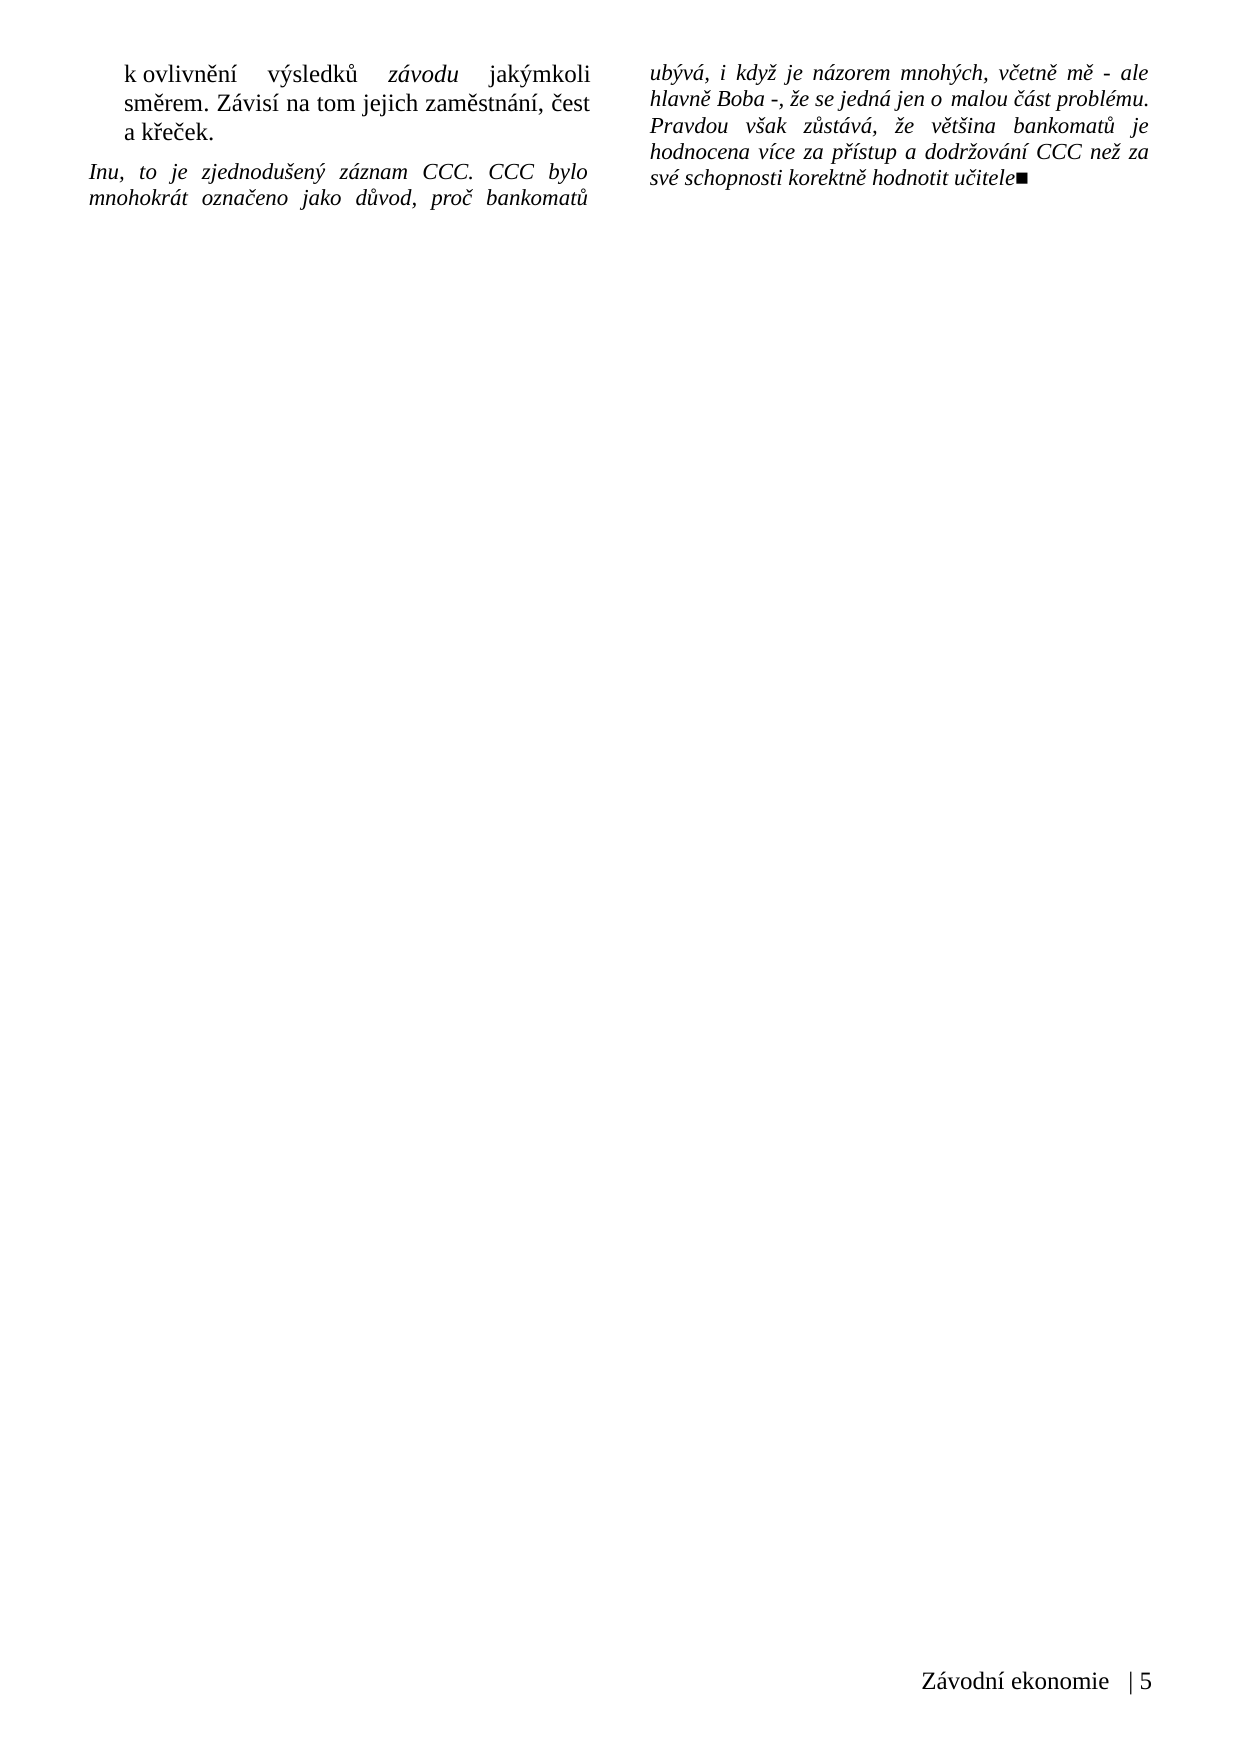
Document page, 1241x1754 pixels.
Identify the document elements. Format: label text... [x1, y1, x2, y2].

text Inu, to je zjednodušený záznam CCC. CCC bylo mnohokrát označeno jako důvod, proč bankomatů [88, 158, 591, 211]
list k ovlivnění výsledků závodu jakýmkoli směrem. Závisí na tom jejich zaměstnání, čest a křeček. [88, 59, 591, 145]
text ubývá, i když je názorem mnohých, včetně mě - ale hlavně Boba -, že se jedná jen o malou část problému. Pravdou však zůstává, že většina bankomatů je hodnocena více za přístup a dodržování CCC než za své schopnosti korektně hodnotit učitele■ [649, 59, 1152, 191]
